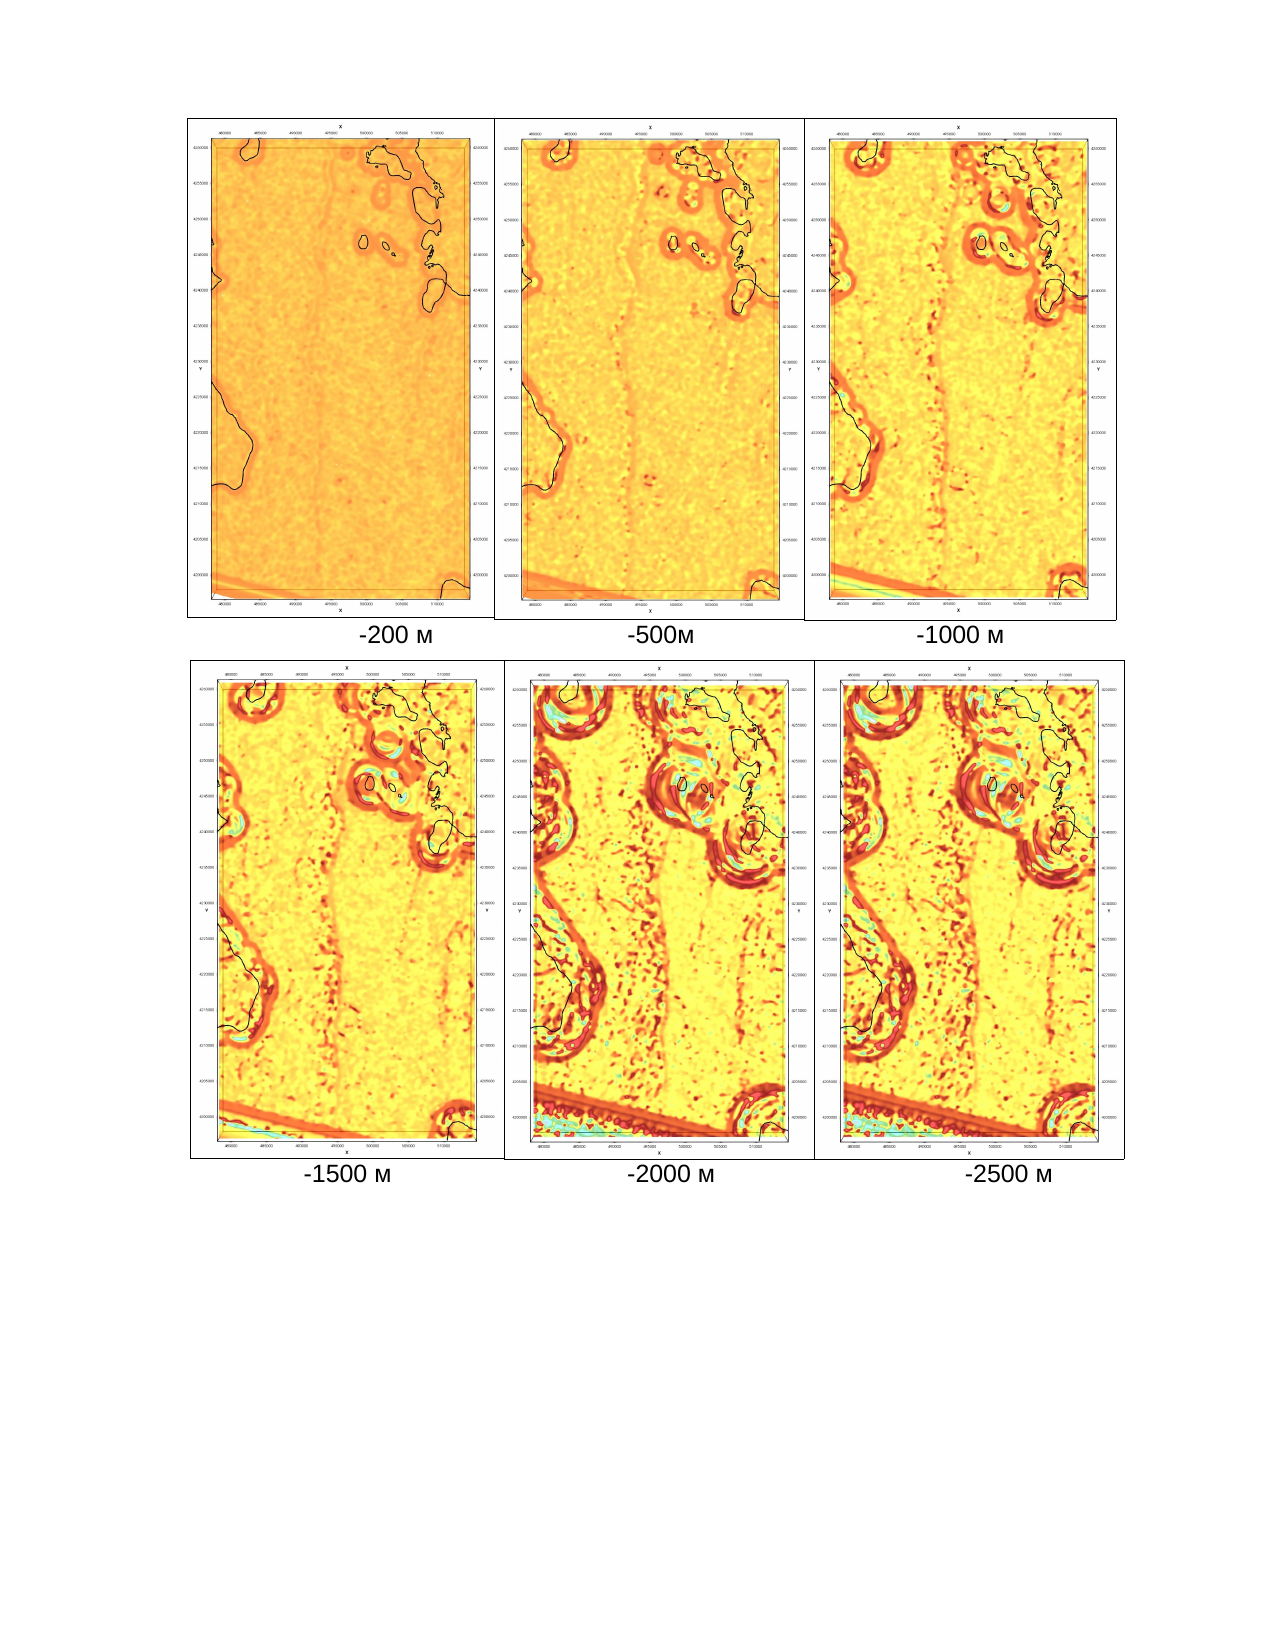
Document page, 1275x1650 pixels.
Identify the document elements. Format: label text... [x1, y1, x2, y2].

text [815, 661, 1124, 1159]
picture [189, 121, 492, 615]
text -200 м -500м -1000 м [177, 118, 1186, 649]
picture [507, 662, 811, 1157]
picture [806, 121, 1114, 617]
text -1500 м -2000 м -2500 м [177, 661, 1186, 1188]
picture [497, 121, 801, 617]
picture [192, 662, 502, 1156]
picture [816, 662, 1121, 1157]
text [505, 661, 814, 1159]
